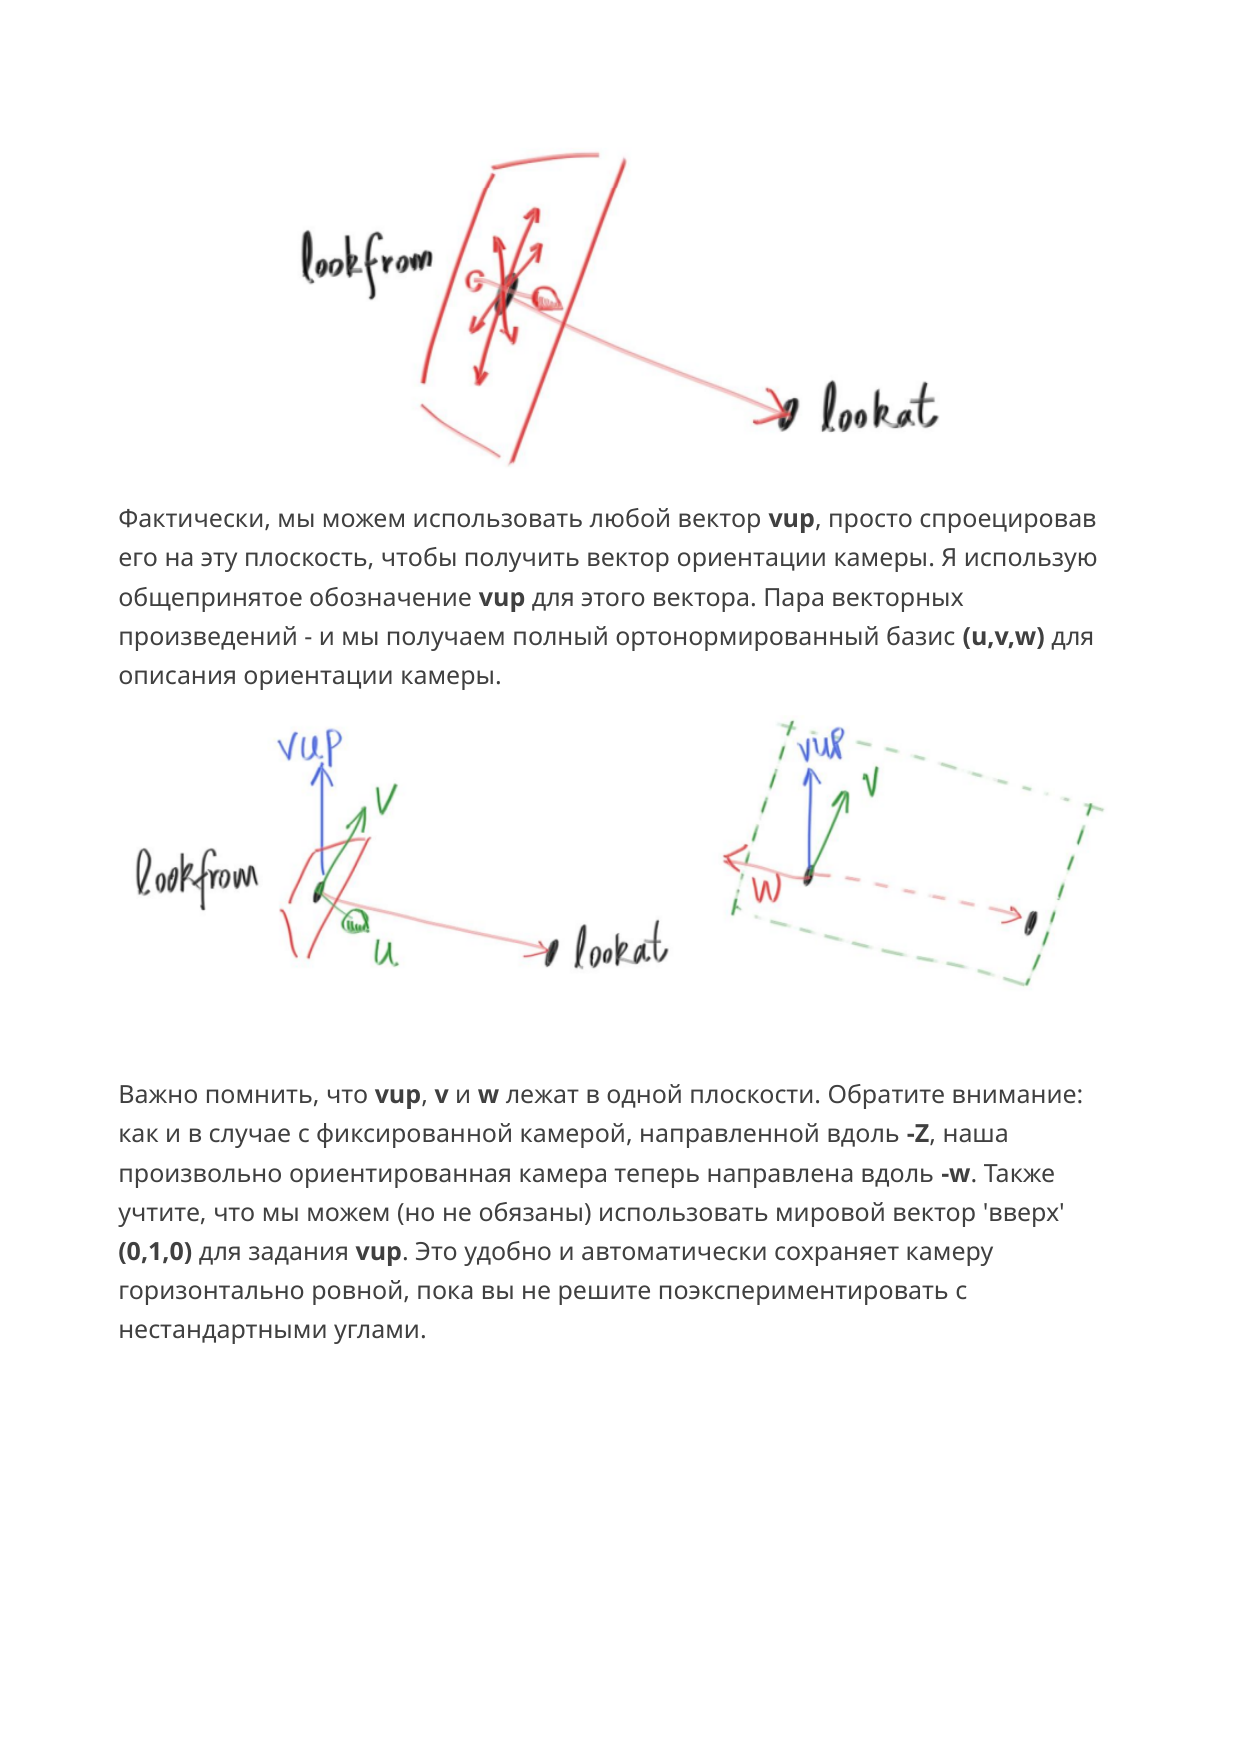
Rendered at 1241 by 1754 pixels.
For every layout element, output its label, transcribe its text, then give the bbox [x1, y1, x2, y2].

picture [269, 118, 971, 477]
picture [118, 711, 1123, 999]
text Важно помнить, что vup, v и w лежат в одной плоскости. Обратите внимание: как и в случае с фиксированной камерой, направленной вдоль -Z, наша произвольно ориентированная камера теперь направлена вдоль -w. Также учтите, что мы можем (но не обязаны) использовать мировой вектор 'вверх' (0,1,0) для задания vup. Это удобно и автоматически сохраняет камеру горизонтально ровной, пока вы не решите поэкспериментировать с нестандартными углами. [118, 1077, 1122, 1346]
text Фактически, мы можем использовать любой вектор vup, просто спроецировав его на эту плоскость, чтобы получить вектор ориентации камеры. Я использую общепринятое обозначение vup для этого вектора. Пара векторных произведений - и мы получаем полный ортонормированный базис (u,v,w) для описания ориентации камеры. [118, 457, 1122, 692]
